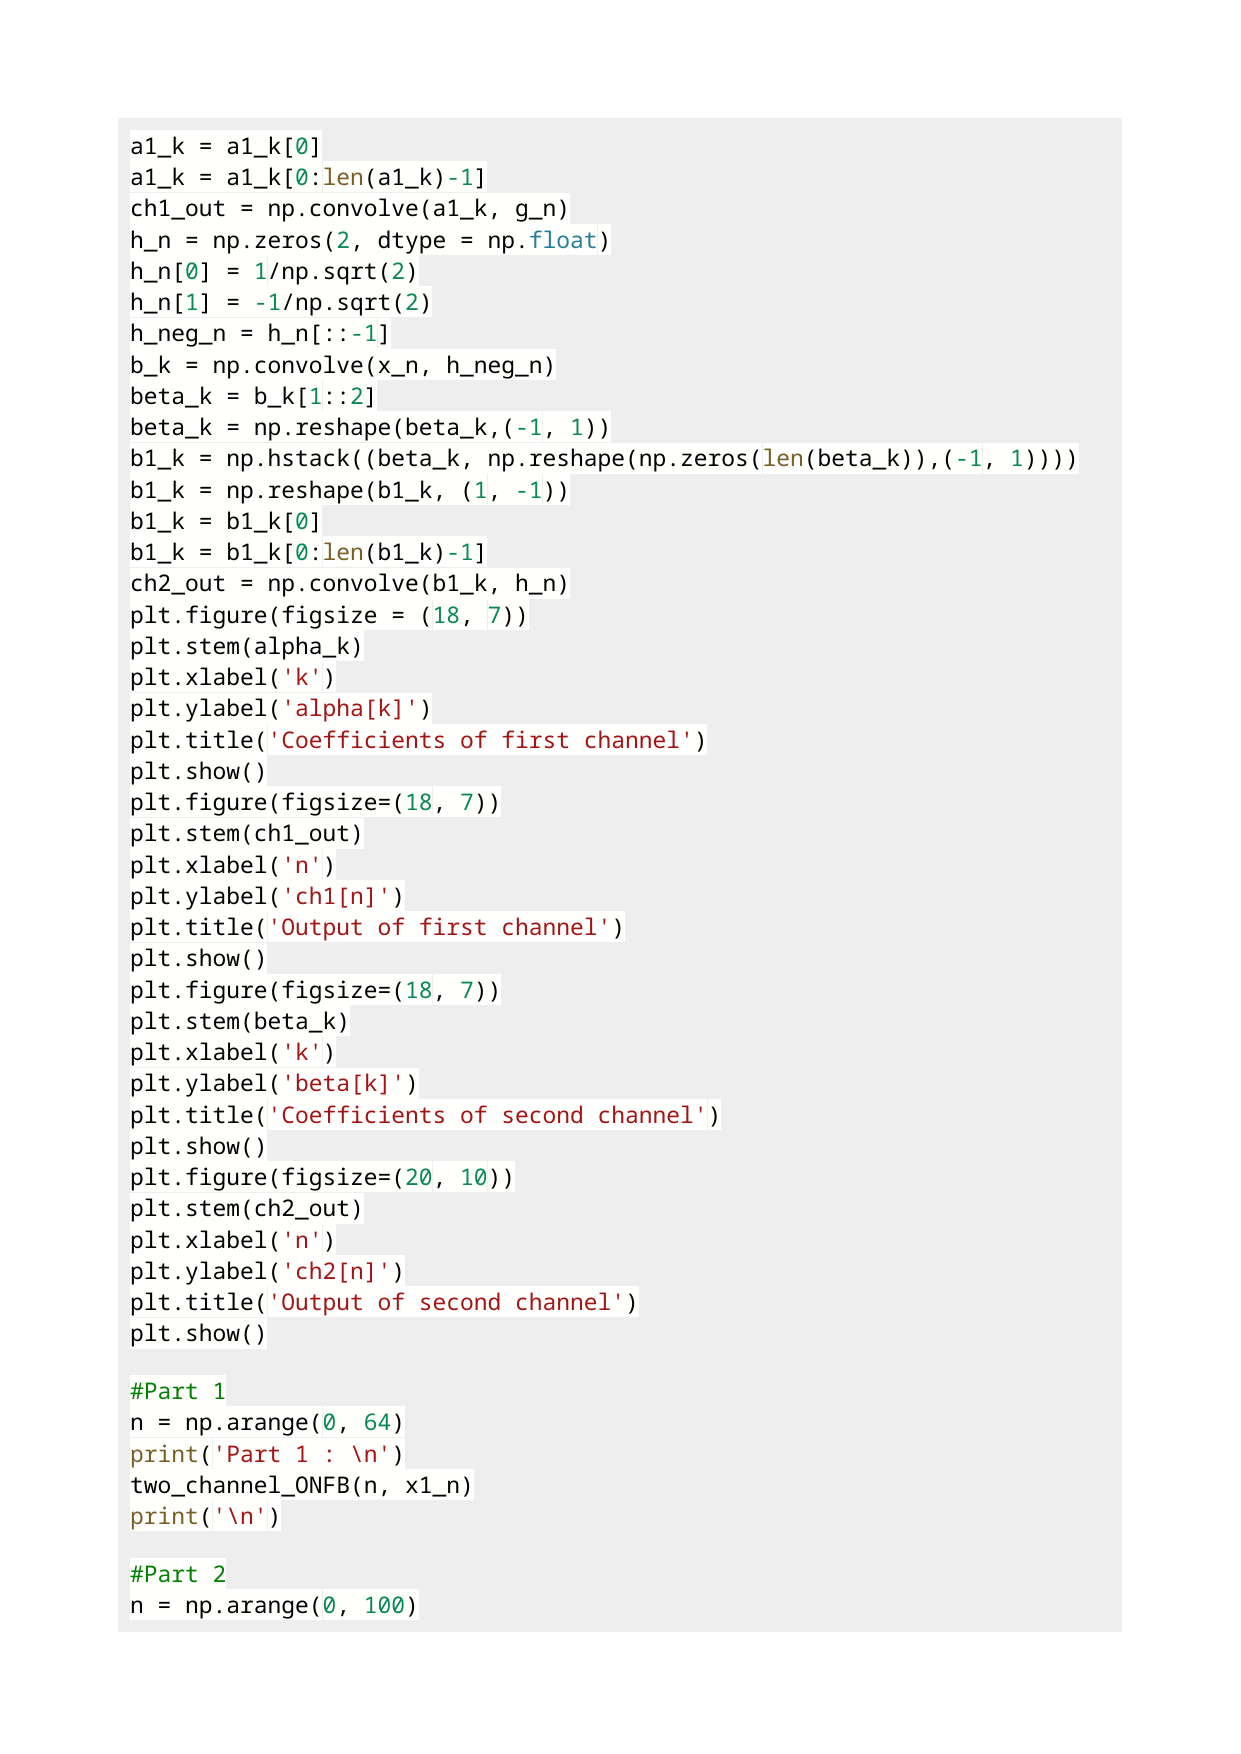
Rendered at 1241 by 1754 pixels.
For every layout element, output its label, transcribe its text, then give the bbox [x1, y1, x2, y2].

table_header a1_k = a1_k[0] a1_k = a1_k[0:len(a1_k)-1] ch1_out = np.convolve(a1_k, g_n) h_n = np.zeros(2, dtype = np.float) h_n[0] = 1/np.sqrt(2) h_n[1] = -1/np.sqrt(2) h_neg_n = h_n[::-1] b_k = np.convolve(x_n, h_neg_n) beta_k = b_k[1::2] beta_k = np.reshape(beta_k,(-1, 1)) b1_k = np.hstack((beta_k, np.reshape(np.zeros(len(beta_k)),(-1, 1)))) b1_k = np.reshape(b1_k, (1, -1)) b1_k = b1_k[0] b1_k = b1_k[0:len(b1_k)-1] ch2_out = np.convolve(b1_k, h_n) plt.figure(figsize = (18, 7)) plt.stem(alpha_k) plt.xlabel('k') plt.ylabel('alpha[k]') plt.title('Coefficients of first channel') plt.show() plt.figure(figsize=(18, 7)) plt.stem(ch1_out) plt.xlabel('n') plt.ylabel('ch1[n]') plt.title('Output of first channel') plt.show() plt.figure(figsize=(18, 7)) plt.stem(beta_k) plt.xlabel('k') plt.ylabel('beta[k]') plt.title('Coefficients of second channel') plt.show() plt.figure(figsize=(20, 10)) plt.stem(ch2_out) plt.xlabel('n') plt.ylabel('ch2[n]') plt.title('Output of second channel') plt.show() #Part 1 n = np.arange(0, 64) print('Part 1 : \n') two_channel_ONFB(n, x1_n) print('\n') #Part 2 n = np.arange(0, 100) [118, 118, 1122, 1632]
